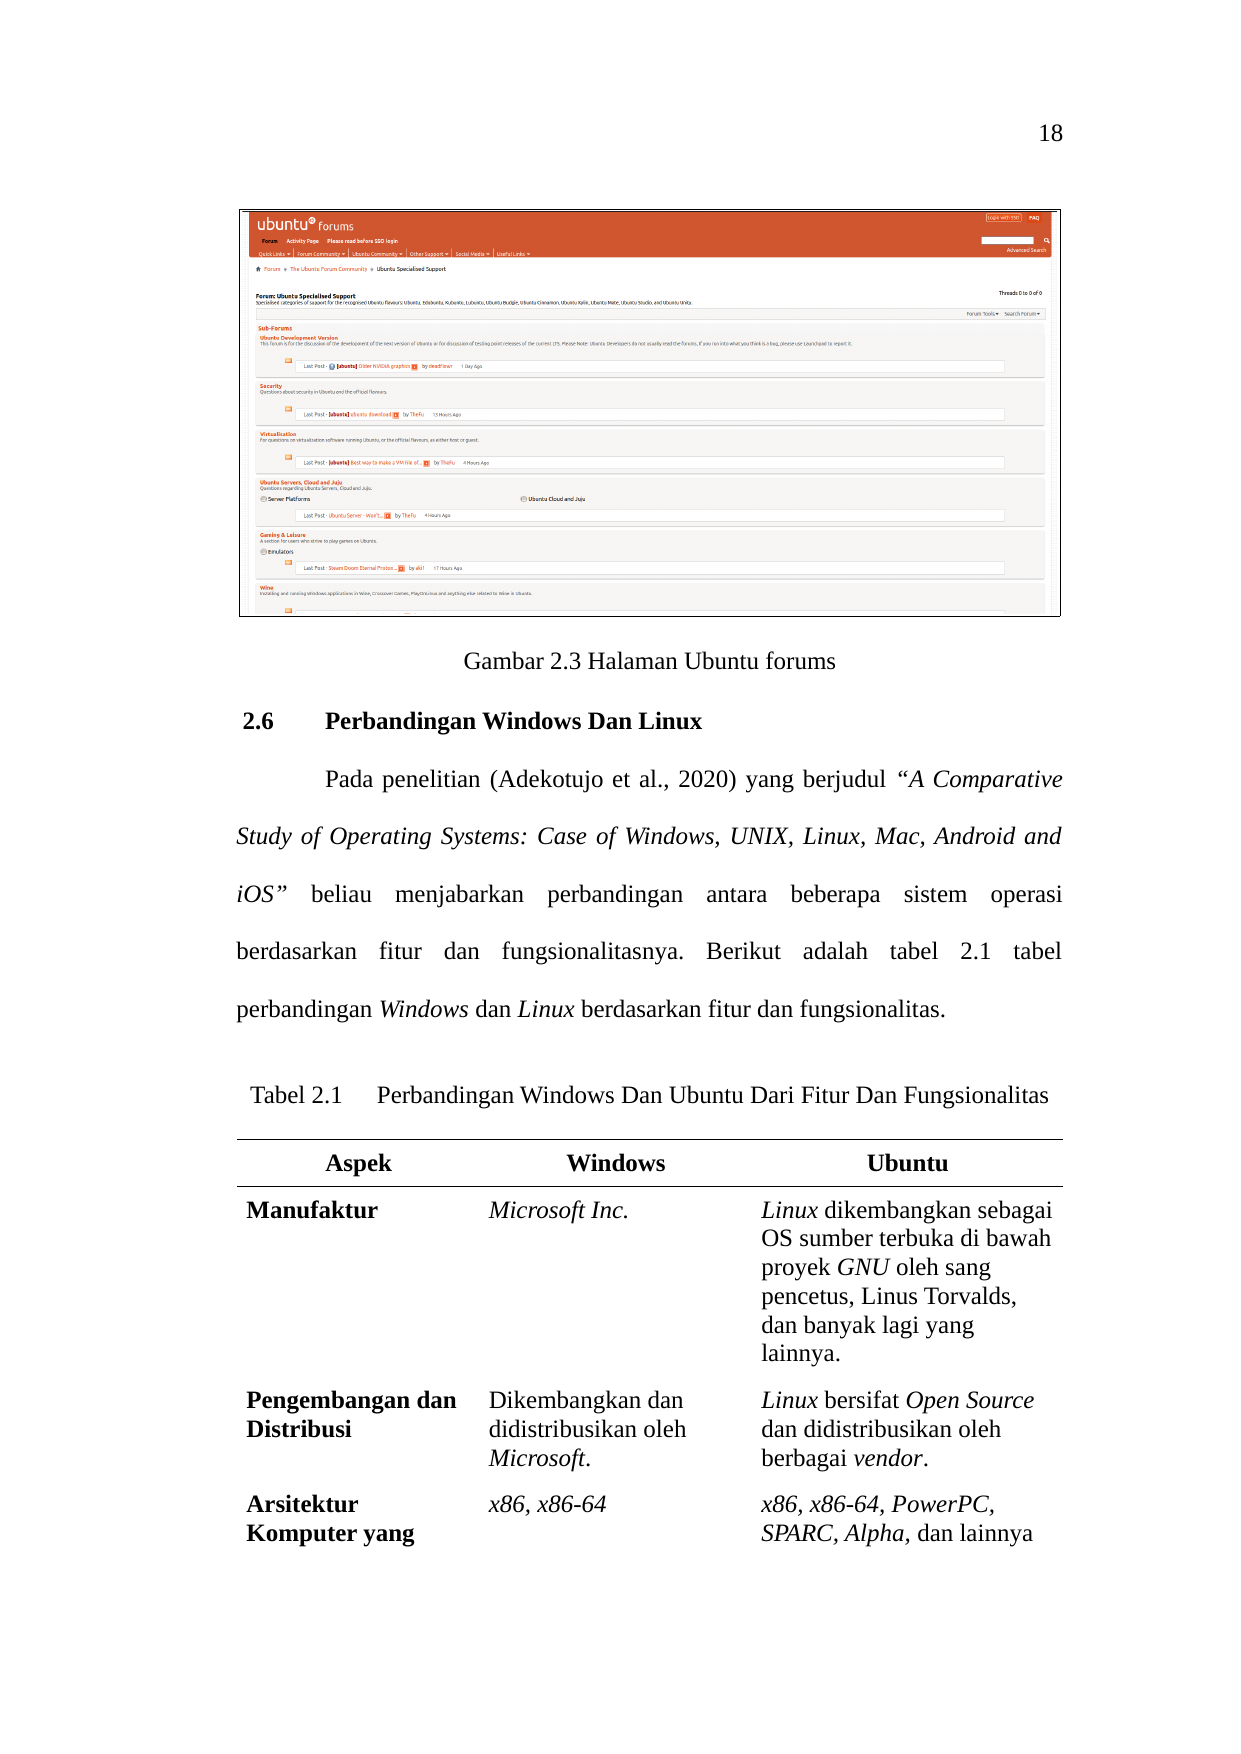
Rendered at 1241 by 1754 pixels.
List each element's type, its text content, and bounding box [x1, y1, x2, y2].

table_cell x86, x86-64 [480, 1480, 752, 1556]
text Pada penelitian (Adekotujo et al., 2020) yang berjudul “A Comparative Study of Operating Systems: Case of Windows, UNIX, Linux, Mac, Android and iOS” beliau menjabarkan perbandingan antara beberapa sistem operasi berdasarkan fitur dan fungsionalitasnya. Berikut adalah tabel 2.1 tabel perbandingan Windows dan Linux berdasarkan fitur dan fungsionalitas. [236, 764, 1063, 1022]
table_header Aspek [237, 1140, 479, 1186]
table_cell Linux dikembangkan sebagai OS sumber terbuka di bawah proyek GNU oleh sang pencetus, Linus Torvalds, dan banyak lagi yang lainnya. [752, 1187, 1063, 1376]
text Gambar 2.3 Halaman Ubuntu forums [239, 617, 1060, 674]
table_cell x86, x86-64, PowerPC, SPARC, Alpha, dan lainnya [752, 1480, 1063, 1556]
table_cell Dikembangkan dan didistribusikan oleh Microsoft. [480, 1376, 752, 1480]
table_cell Linux bersifat Open Source dan didistribusikan oleh berbagai vendor. [752, 1376, 1063, 1480]
table_header Ubuntu [752, 1140, 1063, 1186]
subtitle Perbandingan Windows dan Linux [236, 206, 1063, 735]
text Tabel 2.1 Perbandingan Windows dan Ubuntu dari fitur dan fungsionalitas [236, 1081, 1063, 1109]
table_cell Manufaktur [237, 1187, 479, 1376]
table_cell Microsoft Inc. [480, 1187, 752, 1376]
table_header Windows [480, 1140, 752, 1186]
table_cell Pengembangan dan Distribusi [237, 1376, 479, 1480]
table_cell Arsitektur Komputer yang [237, 1480, 479, 1556]
picture [242, 211, 1058, 614]
